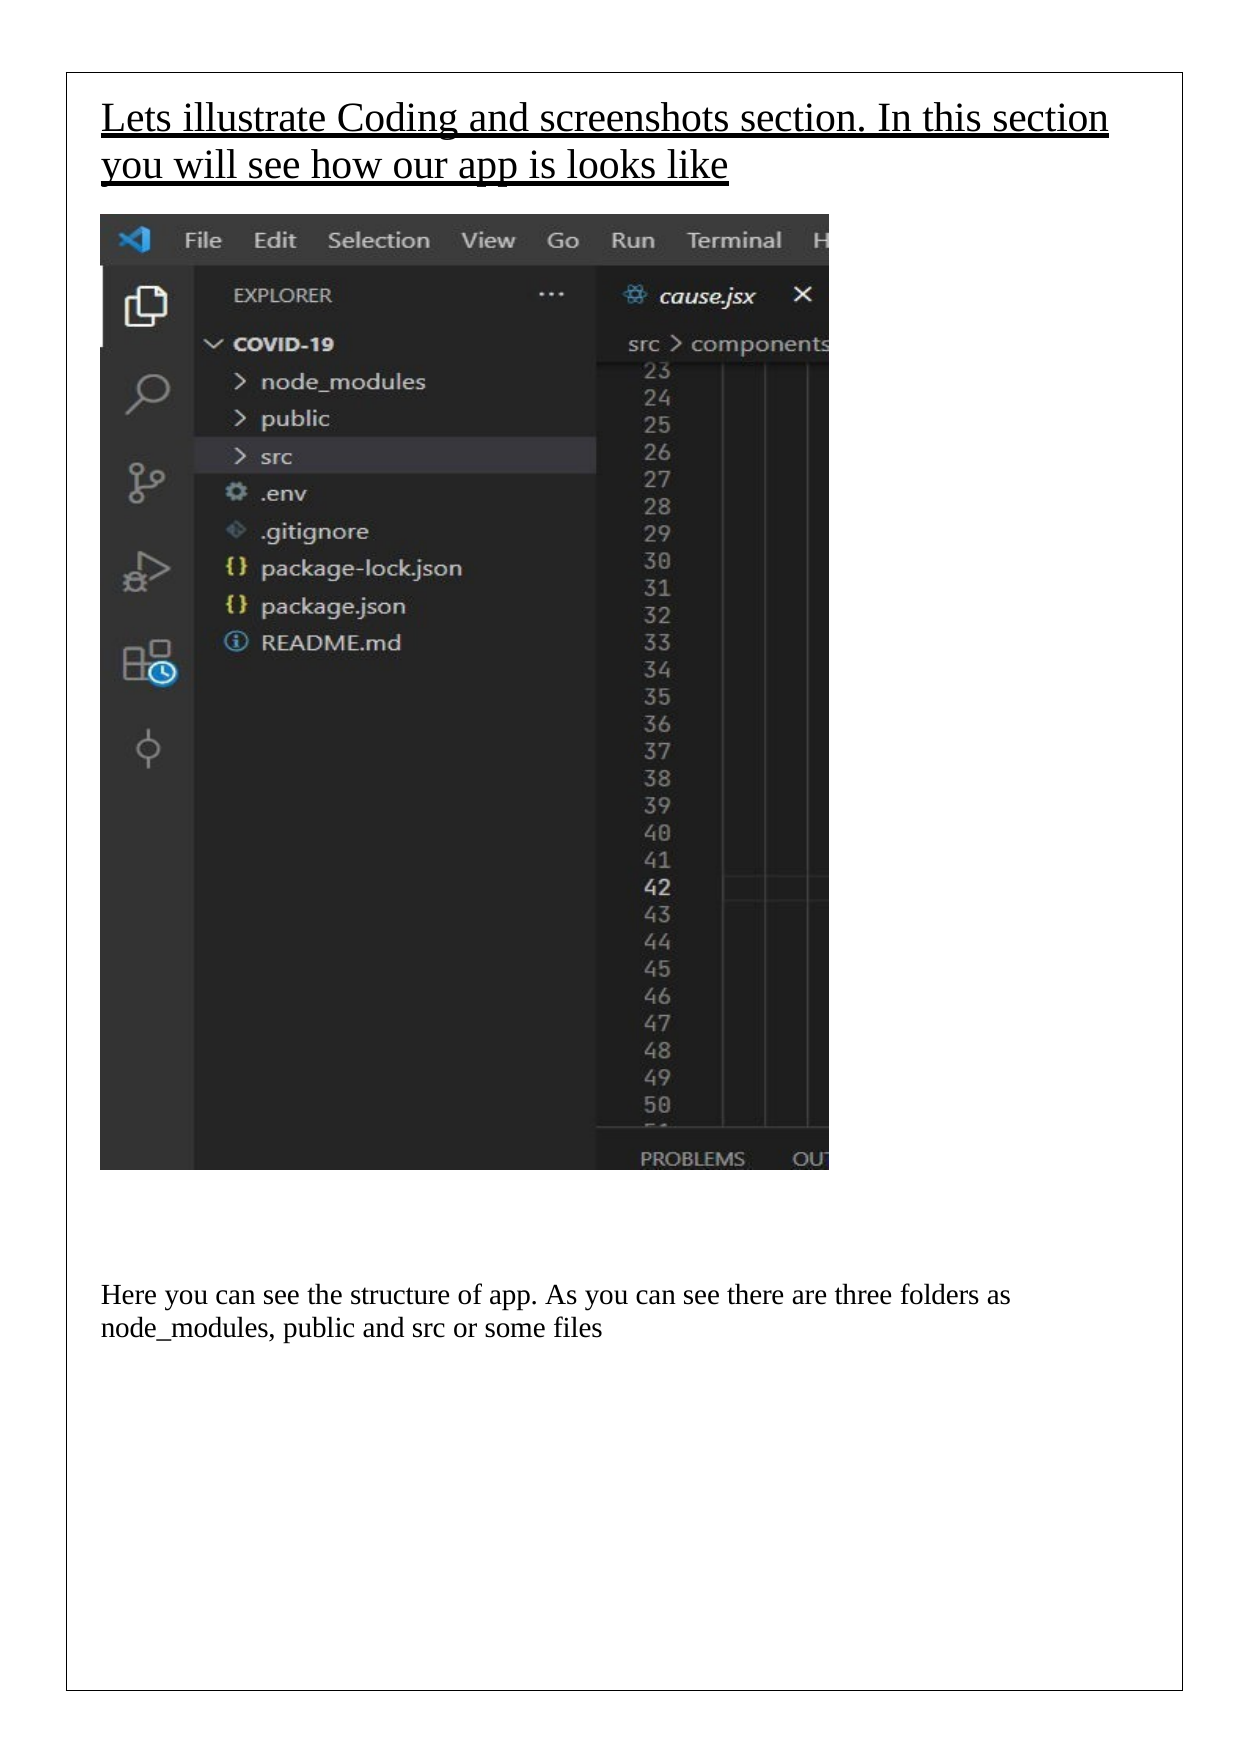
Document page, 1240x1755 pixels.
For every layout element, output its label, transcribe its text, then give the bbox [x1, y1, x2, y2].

text Lets illustrate Coding and screenshots section. In this section you will see how our app is looks like [101, 92, 1113, 188]
text Here you can see the structure of app. As you can see there are three folders as node_modules, public and src or some files [101, 1277, 1014, 1344]
picture [100, 214, 829, 1170]
